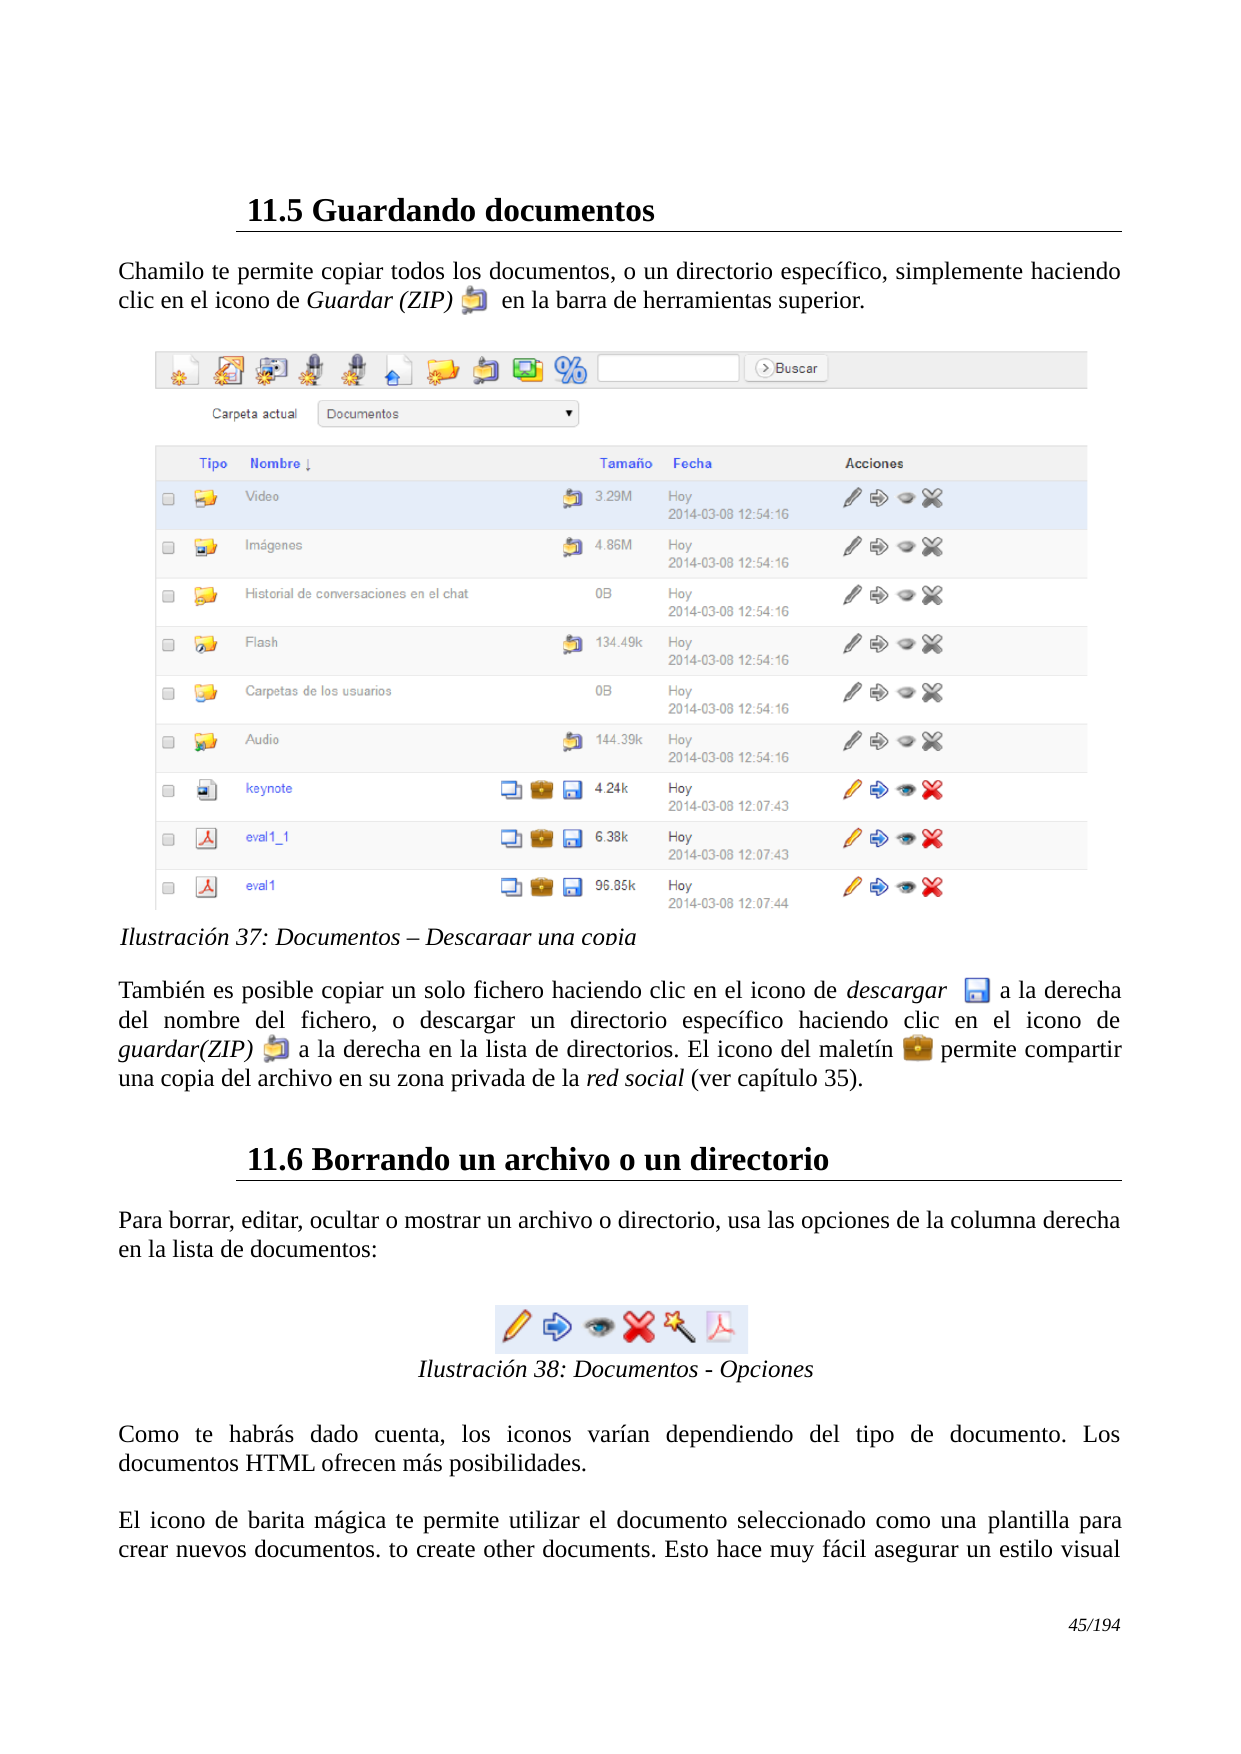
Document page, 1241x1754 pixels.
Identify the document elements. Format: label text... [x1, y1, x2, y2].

picture [962, 975, 992, 1005]
text También es posible copiar un solo fichero haciendo clic en el icono de descargar a la derecha del nombre del fichero, o descargar un directorio específico haciendo clic en el icono de guardar(ZIP) a la derecha en la lista de directorios. El icono del maletín permite compartir una copia del archivo en su zona privada de la red social (ver capítulo 35). [118, 975, 1122, 1092]
picture [152, 344, 1088, 910]
subtitle Borrando un archivo o un directorio [236, 1139, 1122, 1180]
picture [261, 1033, 291, 1063]
text Como te habrás dado cuenta, los iconos varían dependiendo del tipo de documento. Los documentos HTML ofrecen más posibilidades. [118, 1419, 1122, 1477]
text El icono de barita mágica te permite utilizar el documento seleccionado como una plantilla para crear nuevos documentos. to create other documents. Esto hace muy fácil asegurar un estilo visual [118, 1505, 1122, 1563]
picture [459, 284, 489, 315]
text Para borrar, editar, ocultar o mostrar un archivo o directorio, usa las opciones de la columna derecha en la lista de documentos: [118, 1205, 1122, 1262]
picture [903, 1033, 933, 1063]
text Chamilo te permite copiar todos los documentos, o un directorio específico, simplemente haciendo clic en el icono de Guardar (ZIP) en la barra de herramientas superior. [118, 256, 1122, 314]
picture [495, 1305, 749, 1354]
subtitle Guardando documentos [236, 190, 1122, 231]
text Ilustración 37: Documentos – Descargar una copia [120, 357, 1120, 945]
text Ilustración 38: Documentos - Opciones [418, 1305, 822, 1382]
